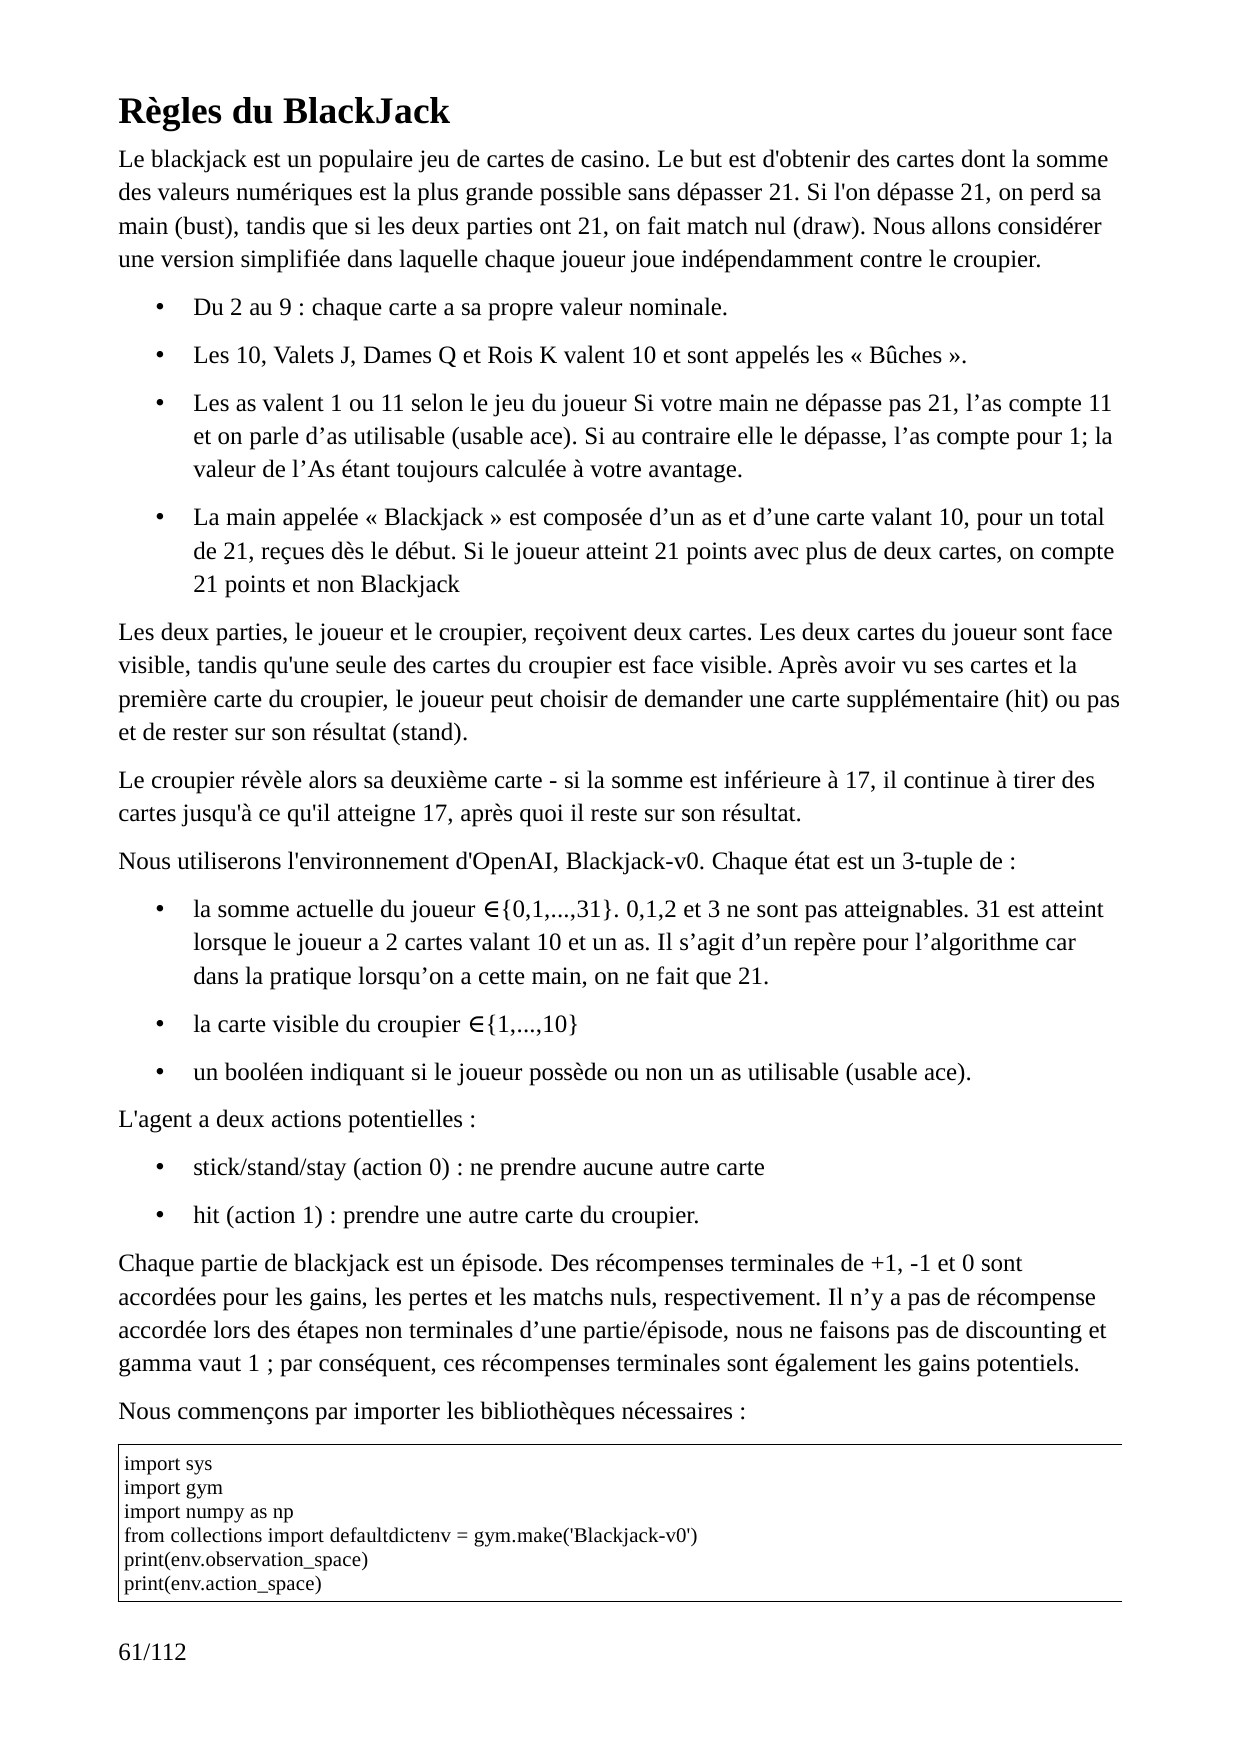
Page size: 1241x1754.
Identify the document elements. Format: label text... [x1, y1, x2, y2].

list Du 2 au 9 : chaque carte a sa propre valeur nominale. [156, 292, 1122, 321]
text Le croupier révèle alors sa deuxième carte - si la somme est inférieure à 17, il continue à tirer des cartes jusqu'à ce qu'il atteigne 17, après quoi il reste sur son résultat. [118, 765, 1122, 827]
text Le blackjack est un populaire jeu de cartes de casino. Le but est d'obtenir des cartes dont la somme des valeurs numériques est la plus grande possible sans dépasser 21. Si l'on dépasse 21, on perd sa main (bust), tandis que si les deux parties ont 21, on fait match nul (draw). Nous allons considérer une version simplifiée dans laquelle chaque joueur joue indépendamment contre le croupier. [118, 144, 1122, 273]
text Nous commençons par importer les bibliothèques nécessaires : [118, 1396, 1122, 1425]
text Les deux parties, le joueur et le croupier, reçoivent deux cartes. Les deux cartes du joueur sont face visible, tandis qu'une seule des cartes du croupier est face visible. Après avoir vu ses cartes et la première carte du croupier, le joueur peut choisir de demander une carte supplémentaire (hit) ou pas et de rester sur son résultat (stand). [118, 617, 1122, 746]
list stick/stand/stay (action 0) : ne prendre aucune autre carte [156, 1152, 1122, 1181]
text Chaque partie de blackjack est un épisode. Des récompenses terminales de +1, -1 et 0 sont accordées pour les gains, les pertes et les matchs nuls, respectivement. Il n’y a pas de récompense accordée lors des étapes non terminales d’une partie/épisode, nous ne faisons pas de discounting et gamma vaut 1 ; par conséquent, ces récompenses terminales sont également les gains potentiels. [118, 1248, 1122, 1377]
list un booléen indiquant si le joueur possède ou non un as utilisable (usable ace). [156, 1056, 1122, 1086]
table_header import sys import gym import numpy as np from collections import defaultdictenv = gym.make('Blackjack-v0') print(env.observation_space) print(env.action_space) [119, 1445, 1122, 1601]
list la somme actuelle du joueur ∈{0,1,...,31}. 0,1,2 et 3 ne sont pas atteignables. 31 est atteint lorsque le joueur a 2 cartes valant 10 et un as. Il s’agit d’un repère pour l’algorithme car dans la pratique lorsqu’on a cette main, on ne fait que 21. [156, 894, 1122, 990]
list La main appelée « Blackjack » est composée d’un as et d’une carte valant 10, pour un total de 21, reçues dès le début. Si le joueur atteint 21 points avec plus de deux cartes, on compte 21 points et non Blackjack [156, 502, 1122, 598]
text L'agent a deux actions potentielles : [118, 1104, 1122, 1133]
subtitle Règles du BlackJack [118, 88, 1122, 131]
text Nous utiliserons l'environnement d'OpenAI, Blackjack-v0. Chaque état est un 3-tuple de : [118, 846, 1122, 875]
list la carte visible du croupier ∈{1,...,10} [156, 1008, 1122, 1038]
list hit (action 1) : prendre une autre carte du croupier. [156, 1200, 1122, 1229]
list Les as valent 1 ou 11 selon le jeu du joueur Si votre main ne dépasse pas 21, l’as compte 11 et on parle d’as utilisable (usable ace). Si au contraire elle le dépasse, l’as compte pour 1; la valeur de l’As étant toujours calculée à votre avantage. [156, 388, 1122, 483]
list Les 10, Valets J, Dames Q et Rois K valent 10 et sont appelés les « Bûches ». [156, 340, 1122, 369]
